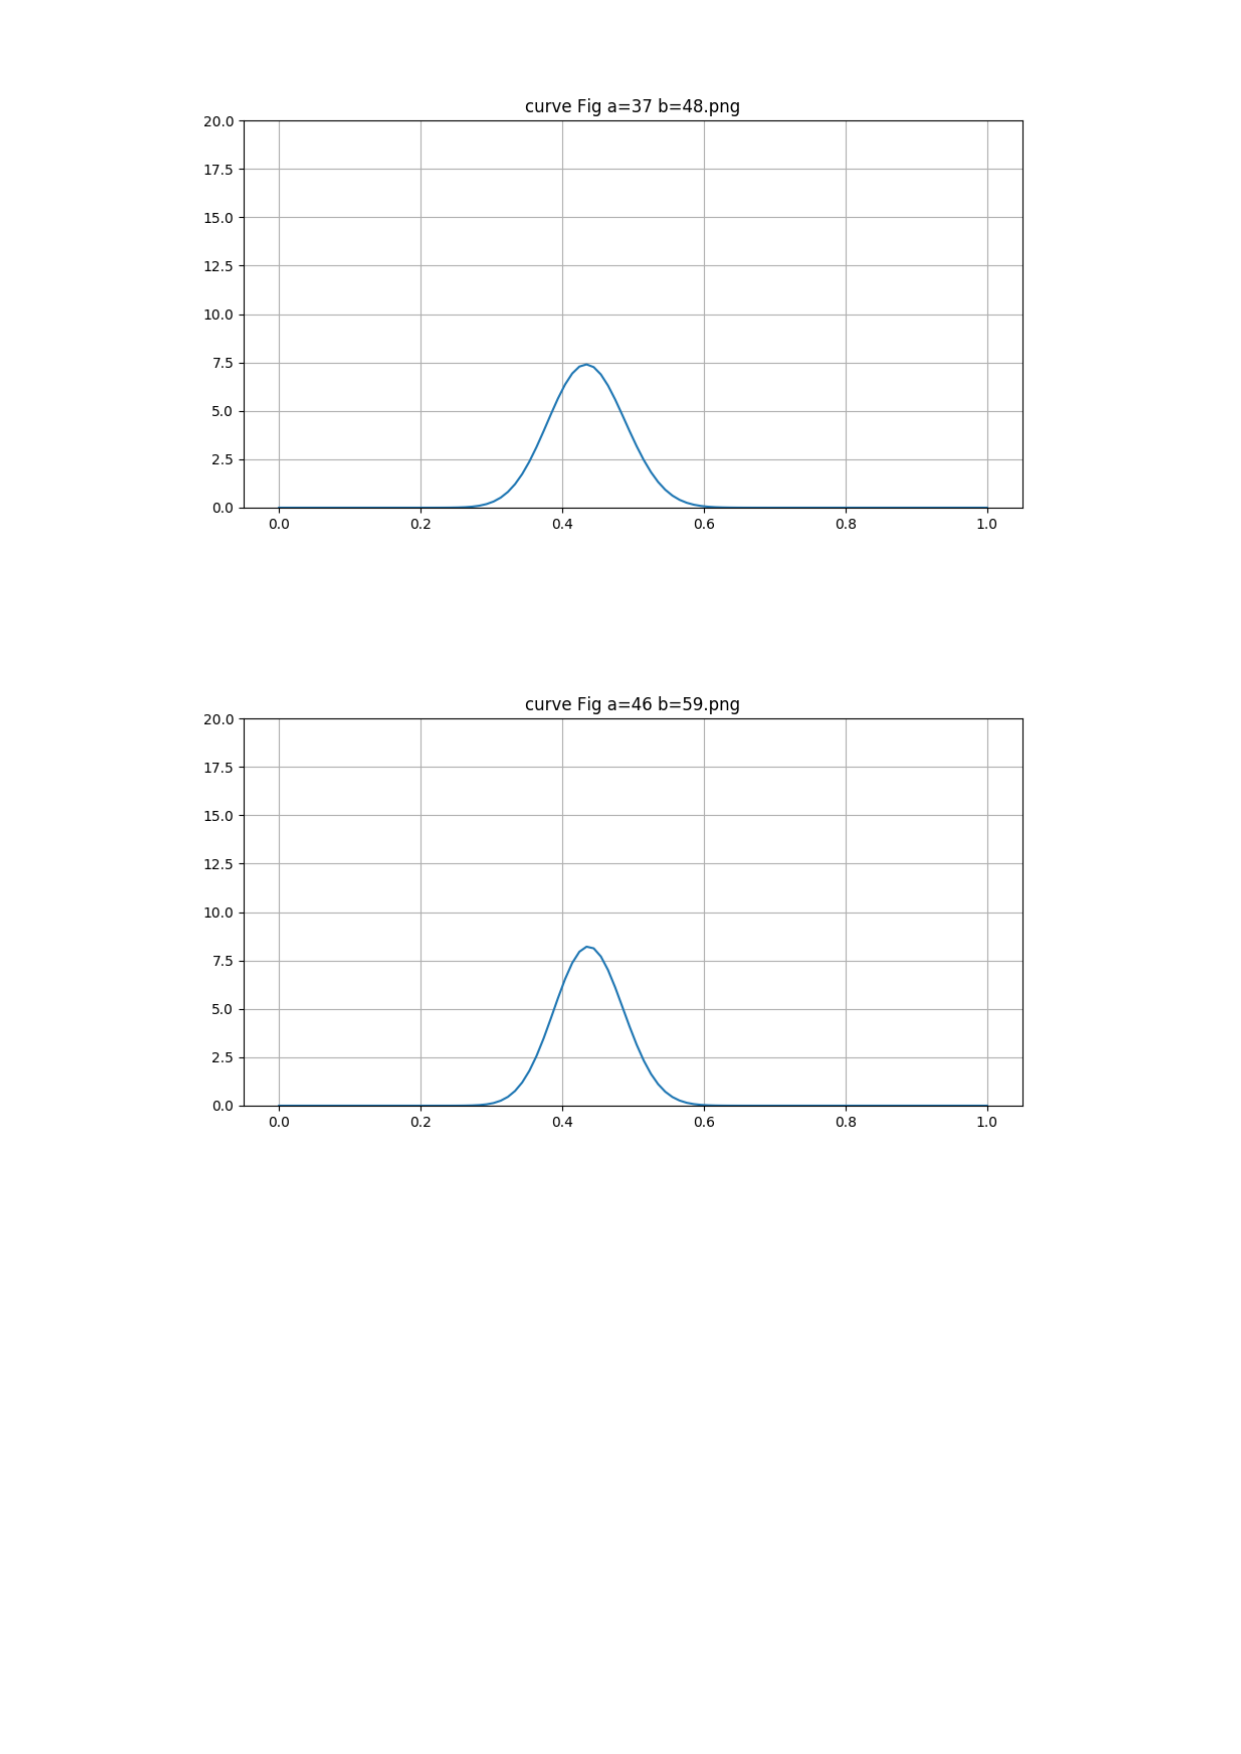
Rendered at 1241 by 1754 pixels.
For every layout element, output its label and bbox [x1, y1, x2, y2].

picture [118, 658, 1123, 1161]
picture [118, 60, 1123, 563]
